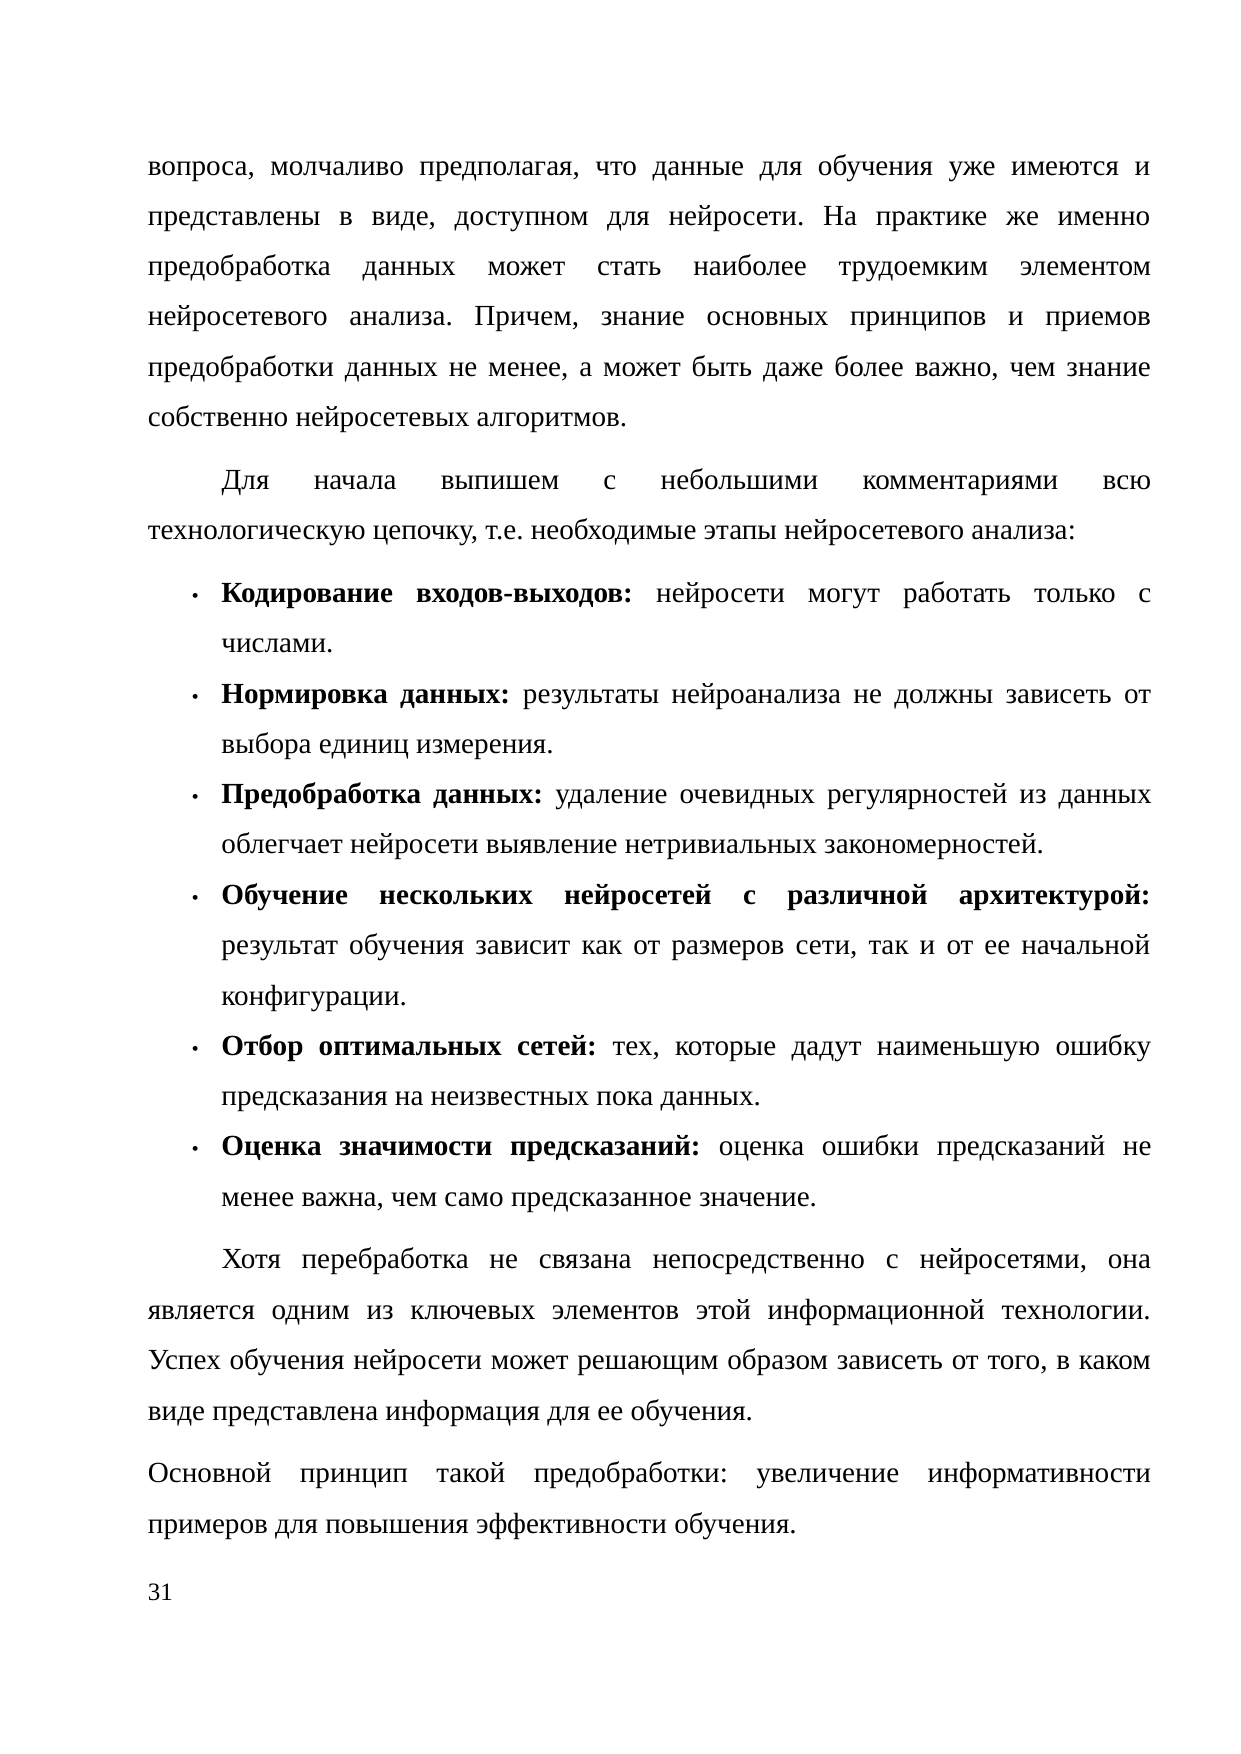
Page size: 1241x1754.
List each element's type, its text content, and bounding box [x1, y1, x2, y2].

text вопроса, молчаливо предполагая, что данные для обучения уже имеются и представлены в виде, доступном для нейросети. На практике же именно предобработка данных может стать наиболее трудоемким элементом нейросетевого анализа. Причем, знание основных принципов и приемов предобработки данных не менее, а может быть даже более важно, чем знание собственно нейросетевых алгоритмов. [148, 148, 1152, 433]
list Предобработка данных: удаление очевидных регулярностей из данных облегчает нейросети выявление нетривиальных закономерностей. [192, 776, 1152, 860]
list Нормировка данных: результаты нейроанализа не должны зависеть от выбора единиц измерения. [192, 676, 1152, 759]
list Оценка значимости предсказаний: оценка ошибки предсказаний не менее важна, чем само предсказанное значение. [192, 1128, 1152, 1212]
list Обучение нескольких нейросетей с различной архитектурой: результат обучения зависит как от размеров сети, так и от ее начальной конфигурации. [192, 877, 1152, 1011]
text Хотя перебработка не связана непосредственно с нейросетями, она является одним из ключевых элементов этой информационной технологии. Успех обучения нейросети может решающим образом зависеть от того, в каком виде представлена информация для ее обучения. [148, 1242, 1152, 1426]
list Отбор оптимальных сетей: тех, которые дадут наименьшую ошибку предсказания на неизвестных пока данных. [192, 1028, 1152, 1112]
text Для начала выпишем с небольшими комментариями всю технологическую цепочку, т.е. необходимые этапы нейросетевого анализа: [148, 462, 1152, 546]
list Кодирование входов-выходов: нейросети могут работать только с числами. [192, 575, 1152, 659]
text Основной принцип такой предобработки: увеличение информативности примеров для повышения эффективности обучения. [148, 1455, 1152, 1539]
